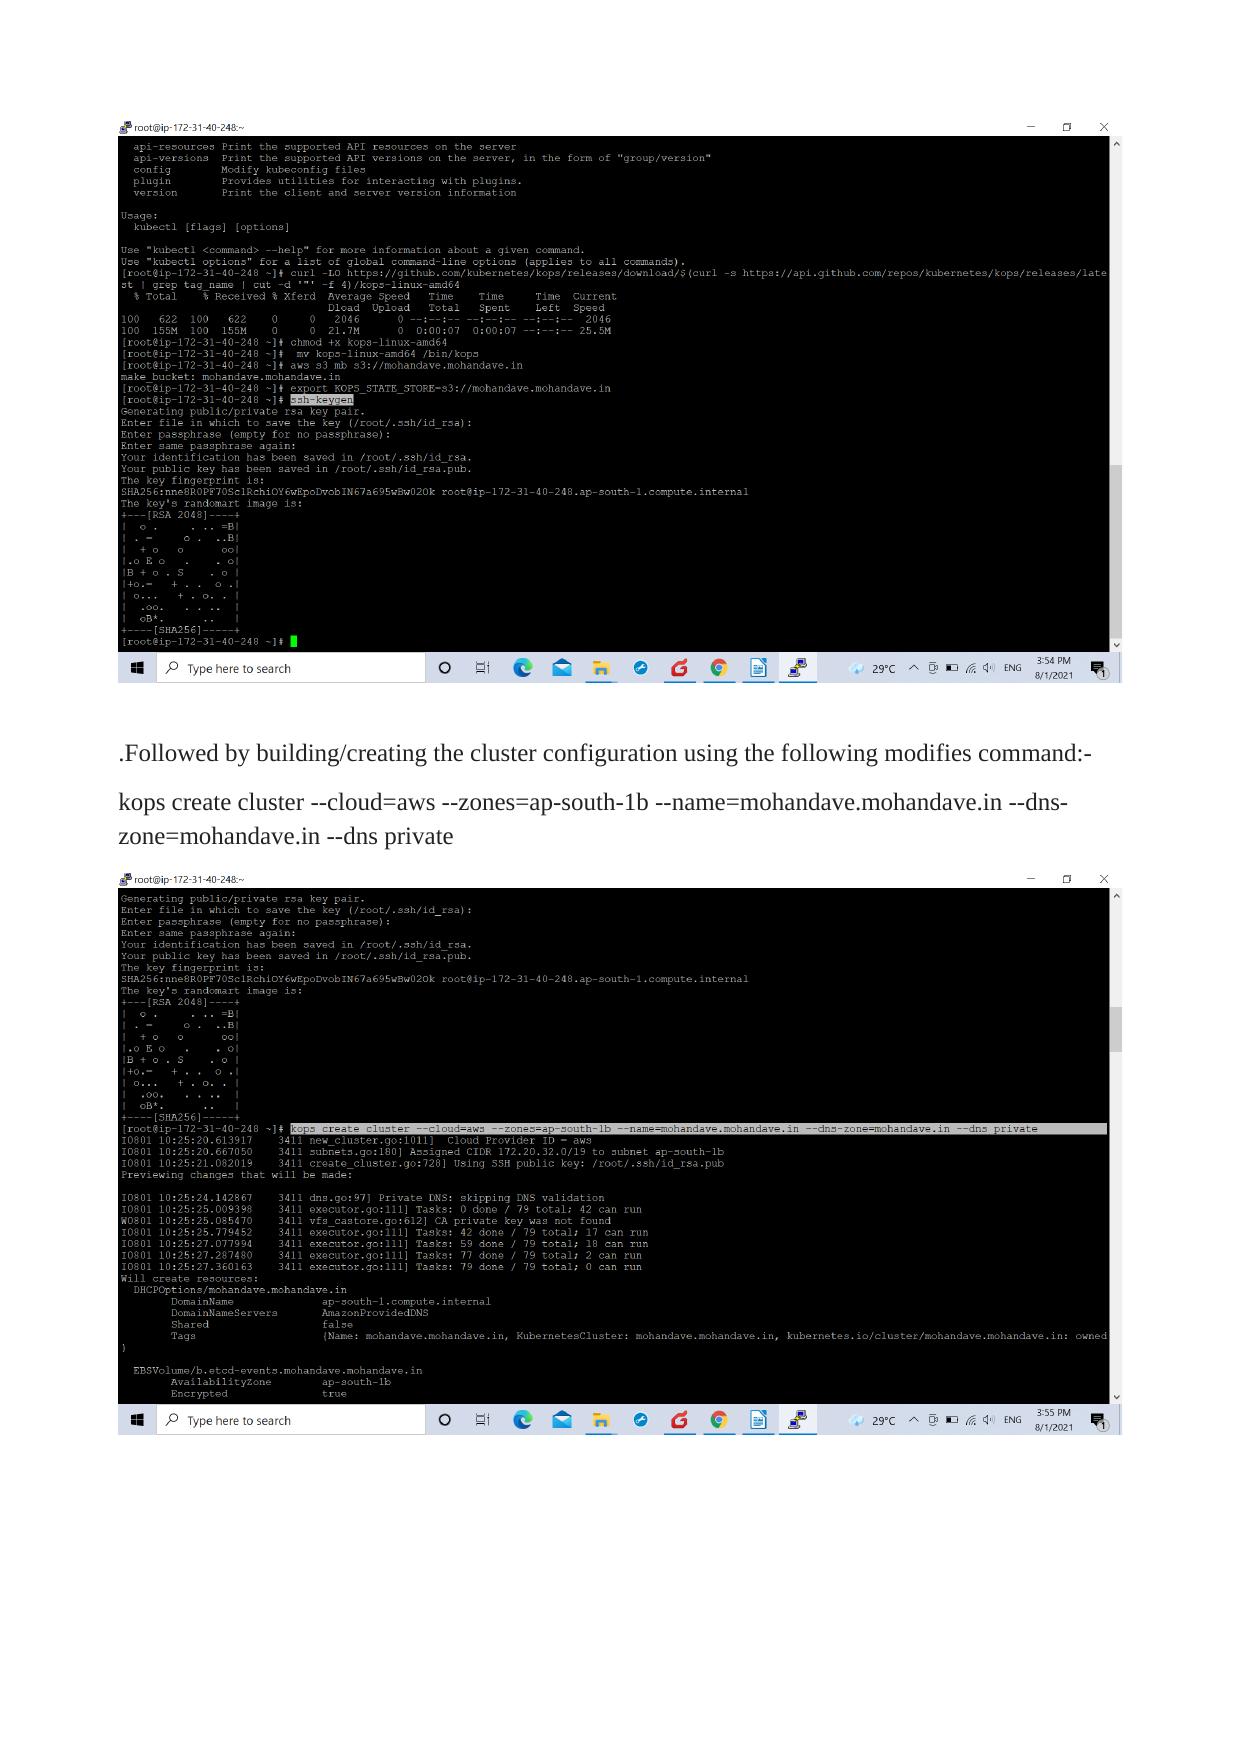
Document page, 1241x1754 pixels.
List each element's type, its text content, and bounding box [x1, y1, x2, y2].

picture [118, 118, 1123, 683]
text kops create cluster --cloud=aws --zones=ap-south-1b --name=mohandave.mohandave.in --dns-zone=mohandave.in --dns private [118, 787, 1122, 850]
text .Followed by building/creating the cluster configuration using the following modifies command:- [118, 738, 1122, 766]
picture [118, 870, 1123, 1435]
